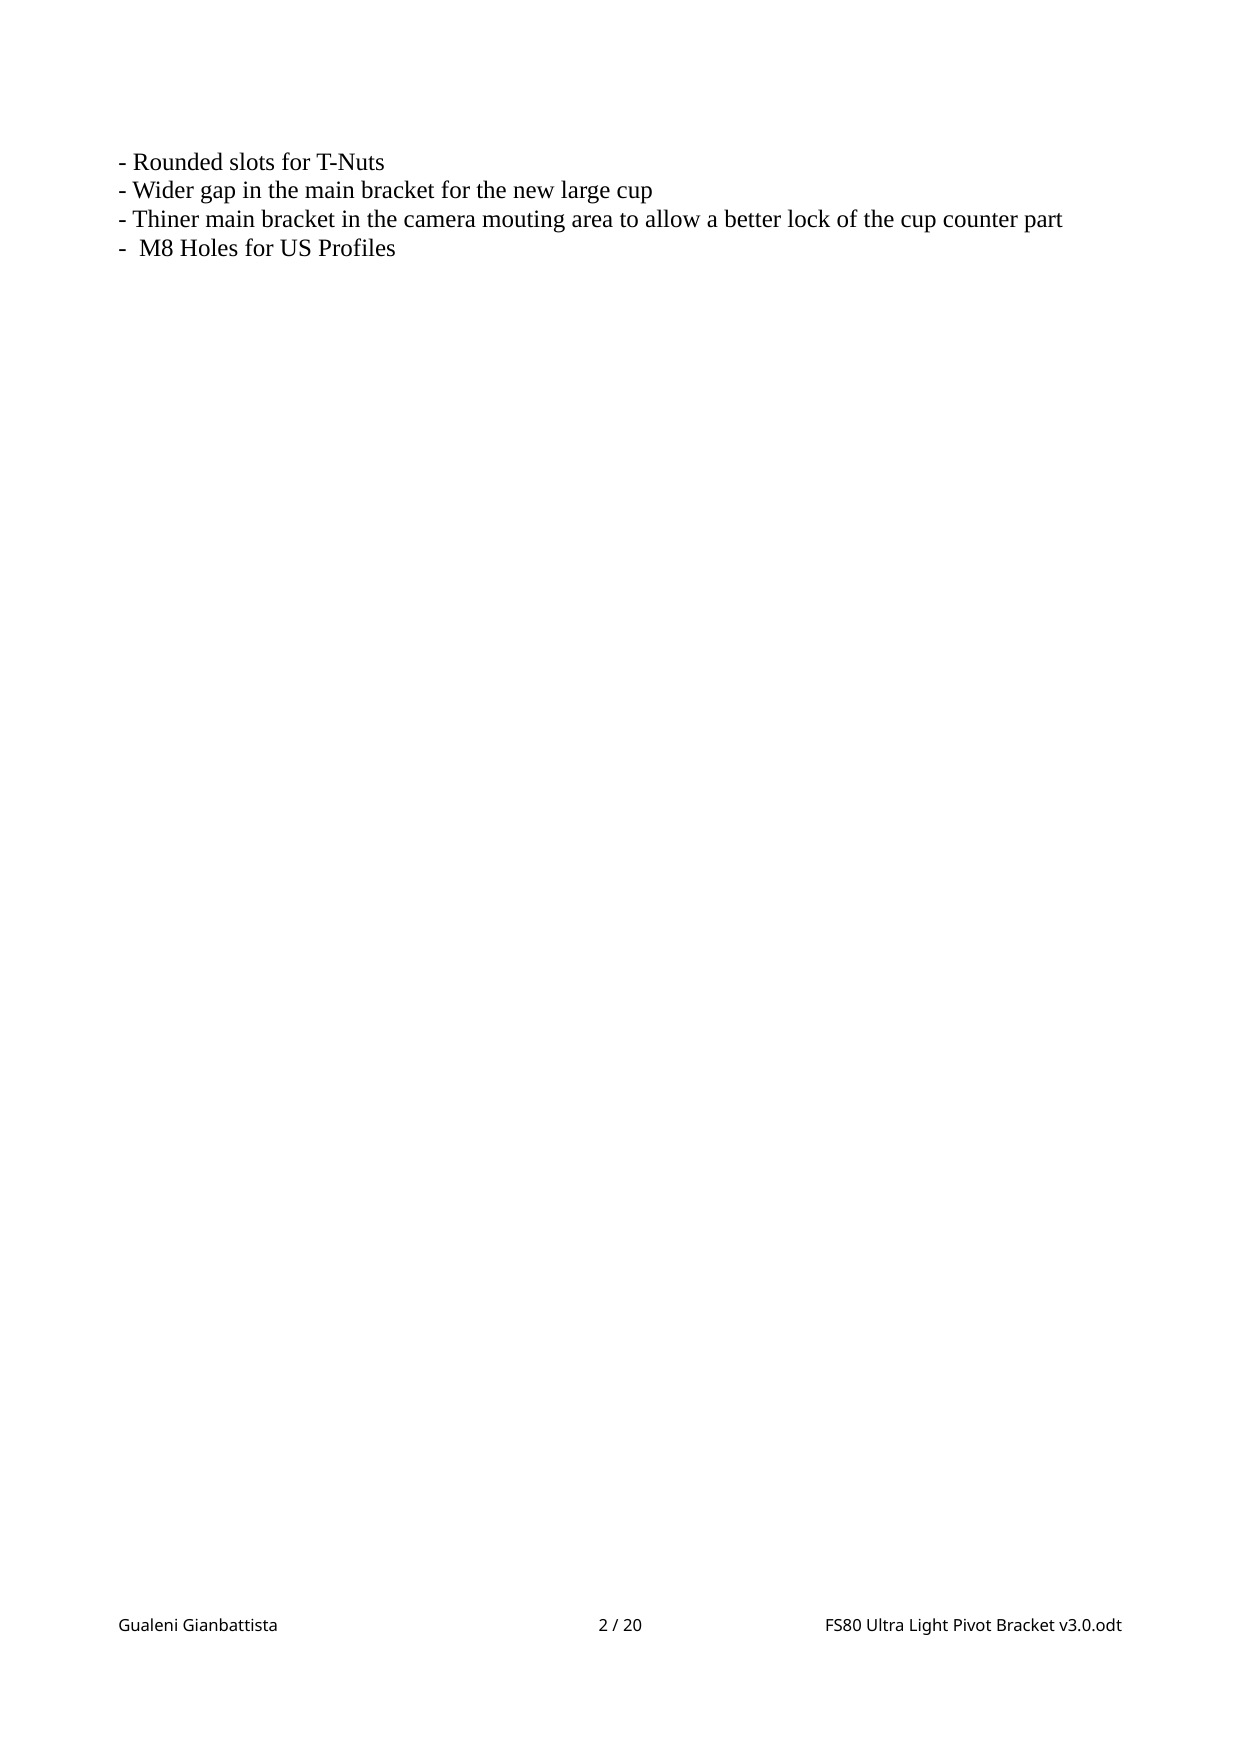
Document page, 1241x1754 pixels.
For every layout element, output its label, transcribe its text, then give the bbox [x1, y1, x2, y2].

text - Rounded slots for T-Nuts [118, 147, 1122, 176]
text - Thiner main bracket in the camera mouting area to allow a better lock of the cup counter part [118, 204, 1122, 233]
text - Wider gap in the main bracket for the new large cup [118, 176, 1122, 204]
text - M8 Holes for US Profiles [118, 233, 1122, 262]
